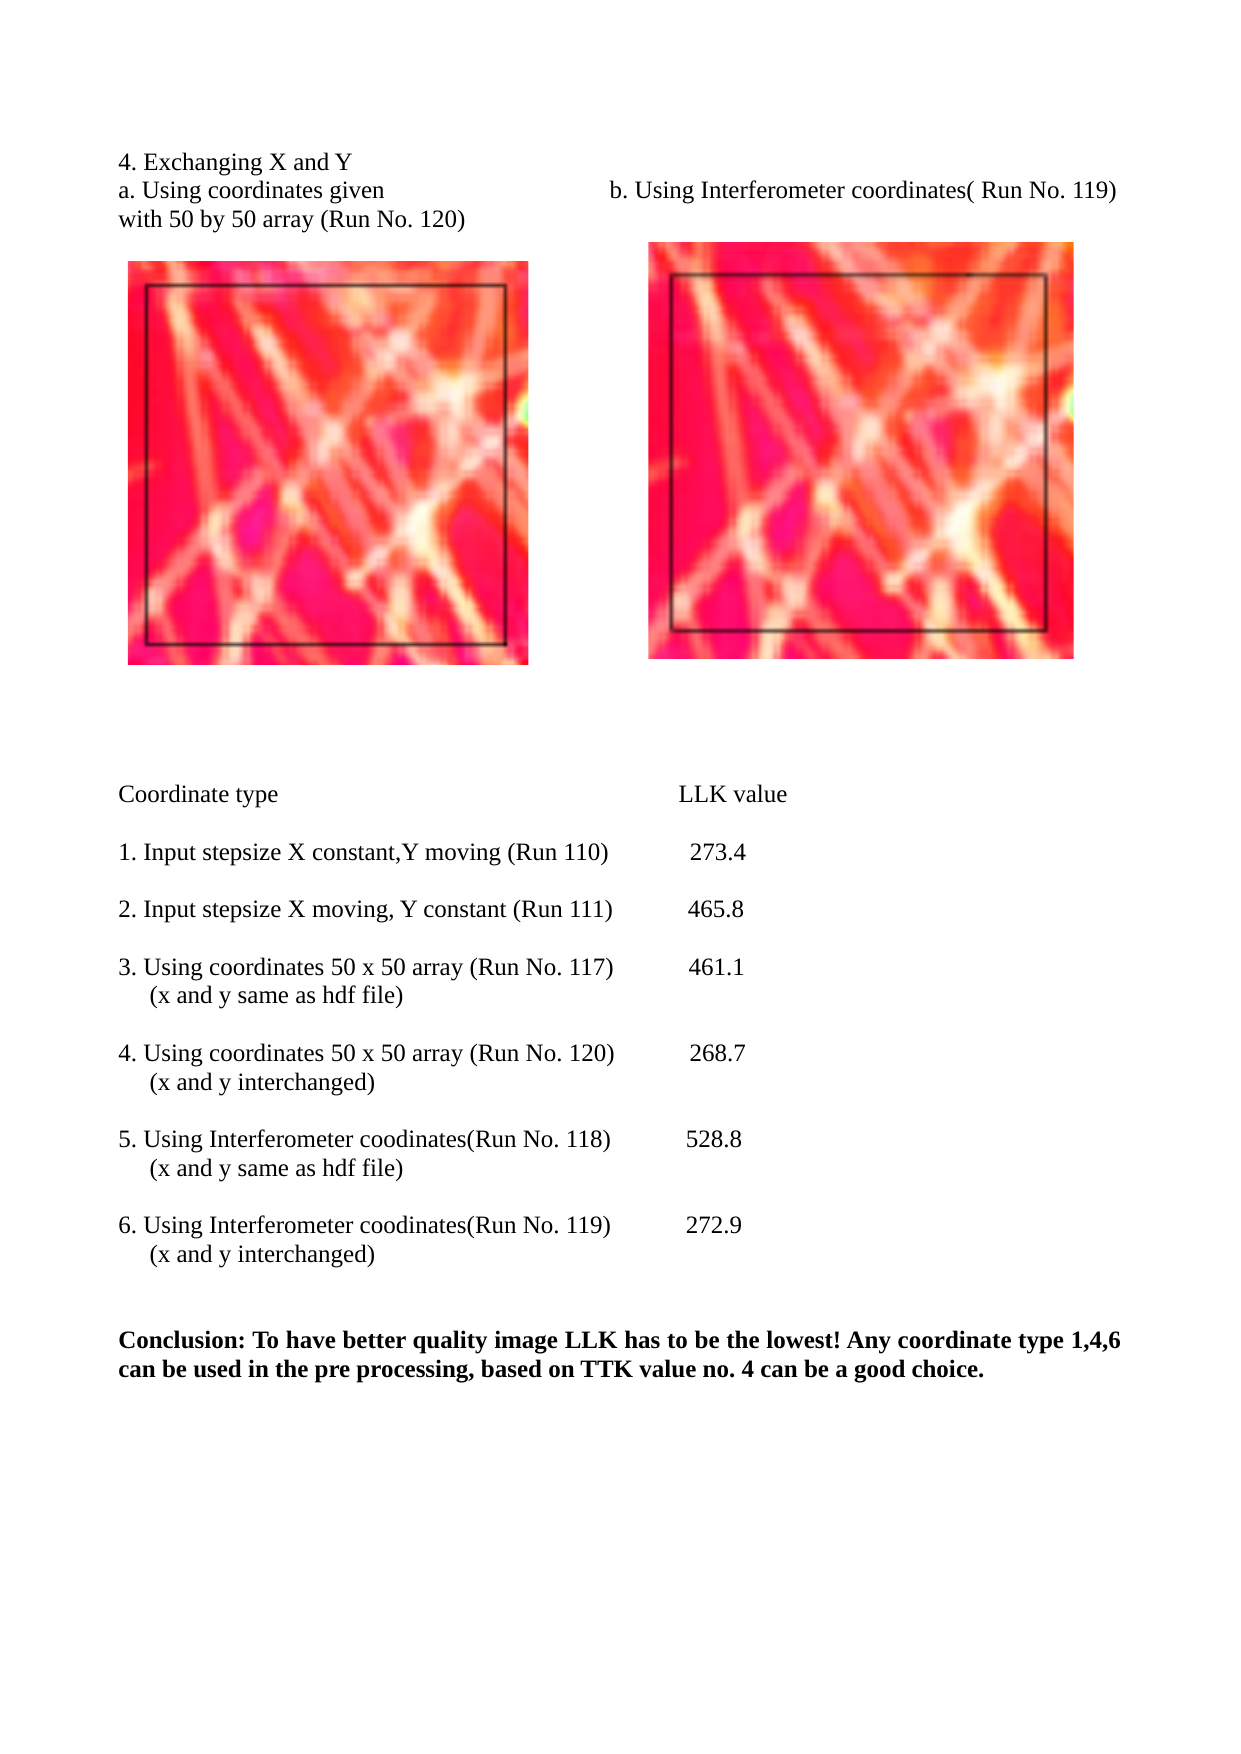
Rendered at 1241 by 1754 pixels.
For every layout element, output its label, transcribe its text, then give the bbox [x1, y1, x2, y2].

text 6. Using Interferometer coodinates(Run No. 119) 272.9 [118, 1211, 1122, 1239]
text 5. Using Interferometer coodinates(Run No. 118) 528.8 [118, 1124, 1122, 1153]
picture [648, 242, 934, 659]
picture [127, 261, 397, 665]
text 4. Using coordinates 50 x 50 array (Run No. 120) 268.7 [118, 1038, 1122, 1067]
text 1. Input stepsize X constant,Y moving (Run 110) 273.4 [118, 837, 1122, 866]
text (x and y same as hdf file) [118, 1153, 1122, 1182]
text with 50 by 50 array (Run No. 120) [118, 204, 1122, 233]
text 2. Input stepsize X moving, Y constant (Run 111) 465.8 [118, 894, 1122, 923]
text (x and y interchanged) [118, 1239, 1122, 1268]
text 3. Using coordinates 50 x 50 array (Run No. 117) 461.1 [118, 952, 1122, 981]
text Coordinate type LLK value [118, 779, 1122, 808]
text (x and y same as hdf file) [118, 981, 1122, 1009]
text (x and y interchanged) [118, 1067, 1122, 1096]
text Conclusion: To have better quality image LLK has to be the lowest! Any coordinate type 1,4,6 can be used in the pre processing, based on TTK value no. 4 can be a good choice. [118, 1326, 1122, 1383]
text 4. Exchanging X and Y [118, 147, 1122, 176]
text a. Using coordinates given b. Using Interferometer coordinates( Run No. 119) [118, 176, 1122, 204]
